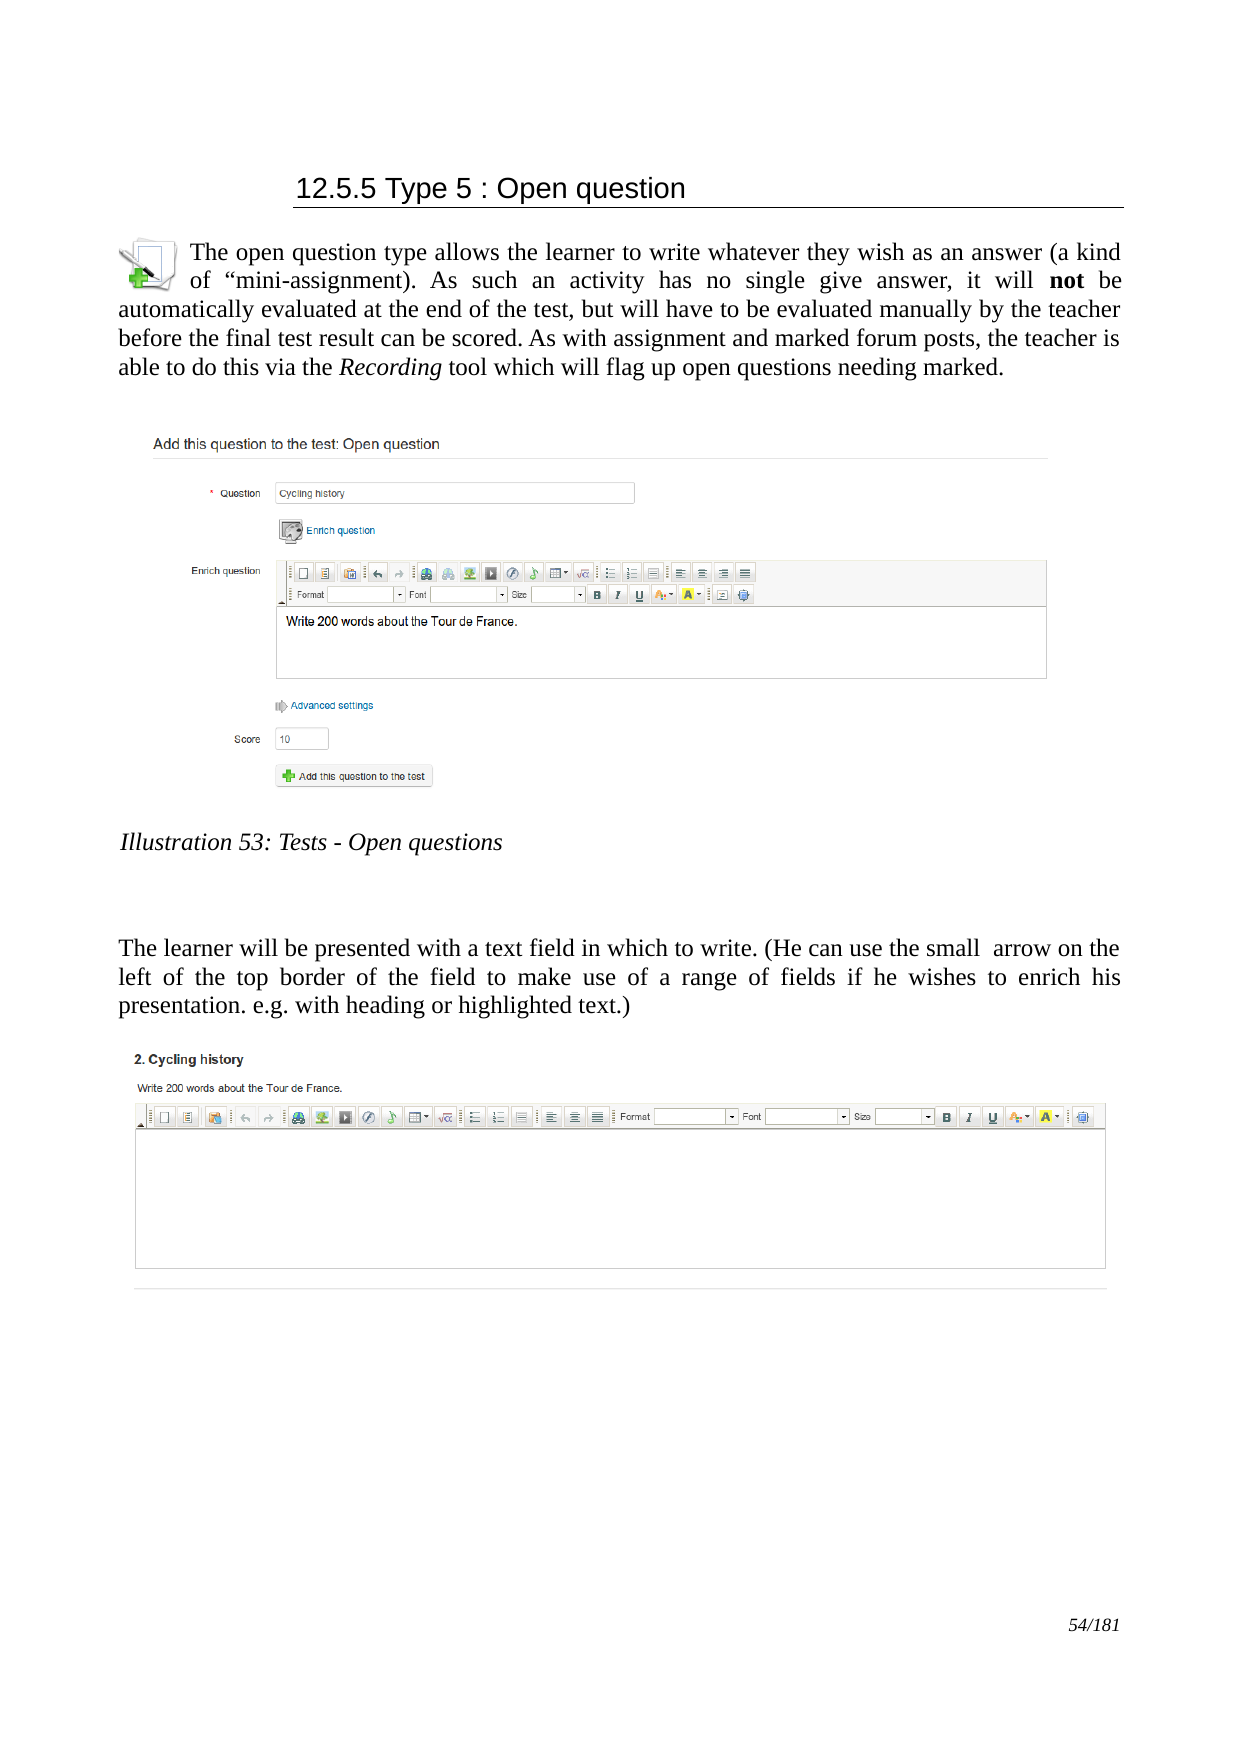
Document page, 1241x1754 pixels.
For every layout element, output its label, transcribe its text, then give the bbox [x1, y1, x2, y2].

subtitle Type 5 : Open question [293, 172, 1124, 207]
picture [136, 428, 1075, 794]
text Illustration 53: Tests - Open questions [120, 827, 1120, 856]
picture [118, 233, 178, 293]
picture [118, 1047, 1123, 1290]
text The open question type allows the learner to write whatever they wish as an answer (a kind of “mini-assignment). As such an activity has no single give answer, it will not be automatically evaluated at the end of the test, but will have to be evaluated manually by the teacher before the final test result can be scored. As with assignment and marked forum posts, the teacher is able to do this via the Recording tool which will flag up open questions needing marked. [118, 237, 1122, 381]
text The learner will be presented with a text field in which to write. (He can use the small arrow on the left of the top border of the field to make use of a range of fields if he wishes to enrich his presentation. e.g. with heading or highlighted text.) [118, 933, 1122, 1019]
